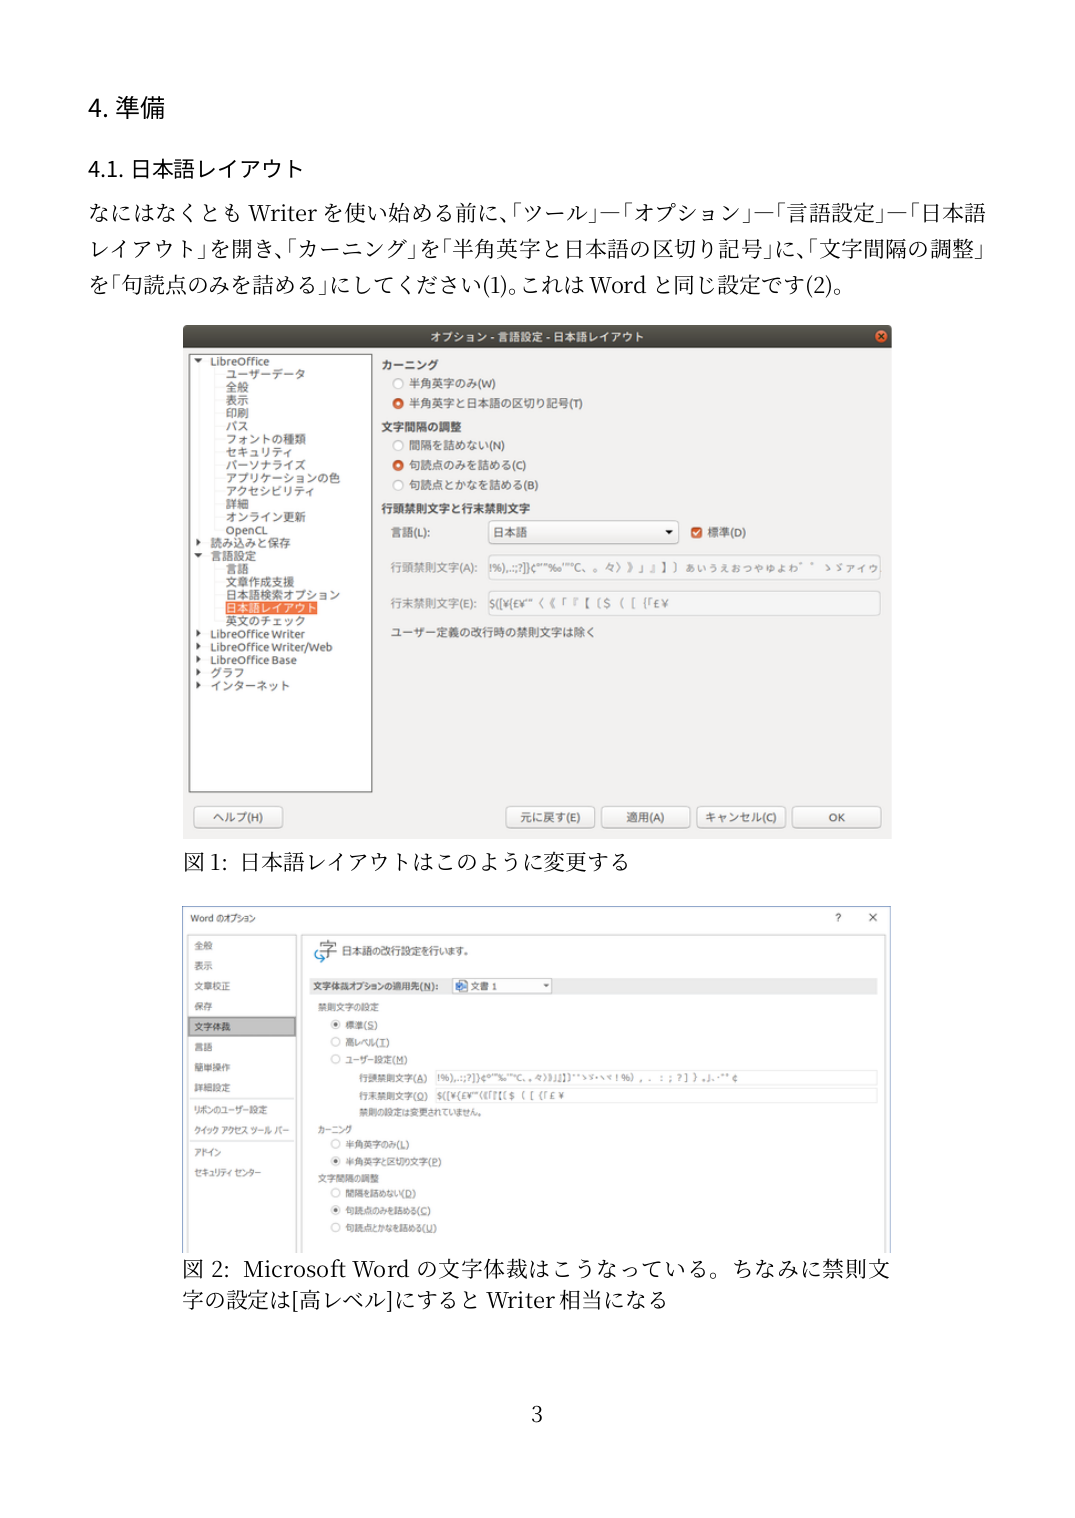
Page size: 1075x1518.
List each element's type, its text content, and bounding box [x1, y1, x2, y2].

text なにはなくともWriterを使い始める前に、「ツール」―「オプション」―「言語設定」―「日本語レイアウト」を開き、「カーニング」を「半角英字と日本語の区切り記号」に、「文字間隔の調整」を「句読点のみを詰める」にしてください(図 1)。これはWordと同じ設定です(図 2)。 [88, 196, 986, 300]
text 図 1: 日本語レイアウトはこのように変更する [183, 839, 892, 877]
picture [183, 325, 892, 839]
subtitle 日本語レイアウト [88, 152, 986, 183]
text 図 2: Microsoft Wordの文字体裁はこうなっている。ちなみに禁則文字の設定は[高レベル]にするとWriter相当になる [182, 1253, 891, 1315]
subtitle 準備 [88, 88, 986, 125]
picture [182, 906, 891, 1253]
